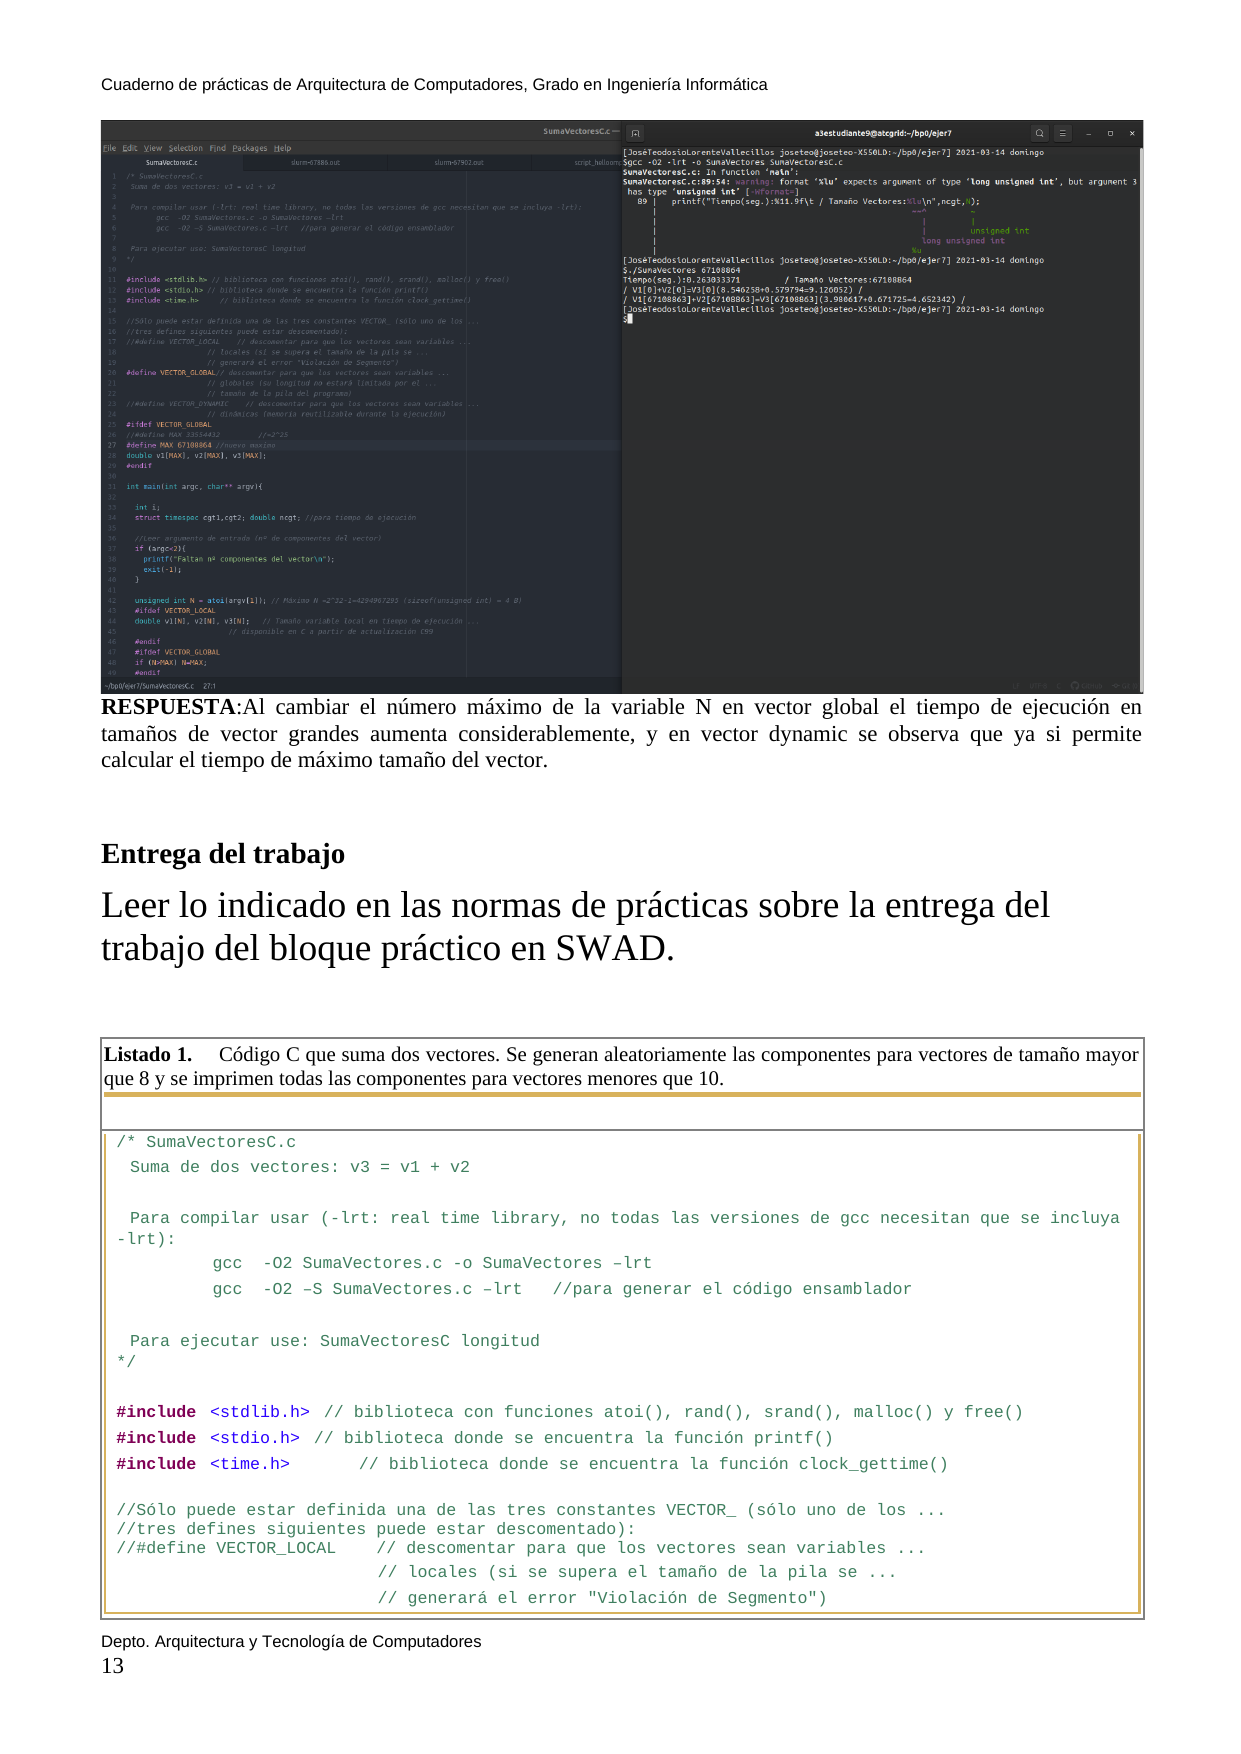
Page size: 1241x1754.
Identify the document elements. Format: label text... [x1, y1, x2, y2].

picture [100, 120, 1144, 694]
table_cell /* SumaVectoresC.c Suma de dos vectores: v3 = v1 + v2 Para compilar usar (-lrt: real time library, no todas las versiones de gcc necesitan que se incluya -lrt): gcc -O2 SumaVectores.c -o SumaVectores –lrt gcc -O2 –S SumaVectores.c –lrt //para generar el código ensamblador Para ejecutar use: SumaVectoresC longitud */ #include <stdlib.h> // biblioteca con funciones atoi(), rand(), srand(), malloc() y free() #include <stdio.h> // biblioteca donde se encuentra la función printf() #include <time.h> // biblioteca donde se encuentra la función clock_gettime() //Sólo puede estar definida una de las tres constantes VECTOR_ (sólo uno de los ... //tres defines siguientes puede estar descomentado): //#define VECTOR_LOCAL // descomentar para que los vectores sean variables ... // locales (si se supera el tamaño de la pila se ... // generará el error "Violación de Segmento") [102, 1131, 1143, 1617]
subtitle Entrega del trabajo [101, 836, 1143, 870]
table_header Listado 1. Código C que suma dos vectores. Se generan aleatoriamente las componentes para vectores de tamaño mayor que 8 y se imprimen todas las componentes para vectores menores que 10. [102, 1039, 1143, 1129]
text Leer lo indicado en las normas de prácticas sobre la entrega del trabajo del bloque práctico en SWAD. [101, 882, 1143, 969]
text RESPUESTA:Al cambiar el número máximo de la variable N en vector global el tiempo de ejecución en tamaños de vector grandes aumenta considerablemente, y en vector dynamic se observa que ya si permite calcular el tiempo de máximo tamaño del vector. [101, 694, 1143, 772]
